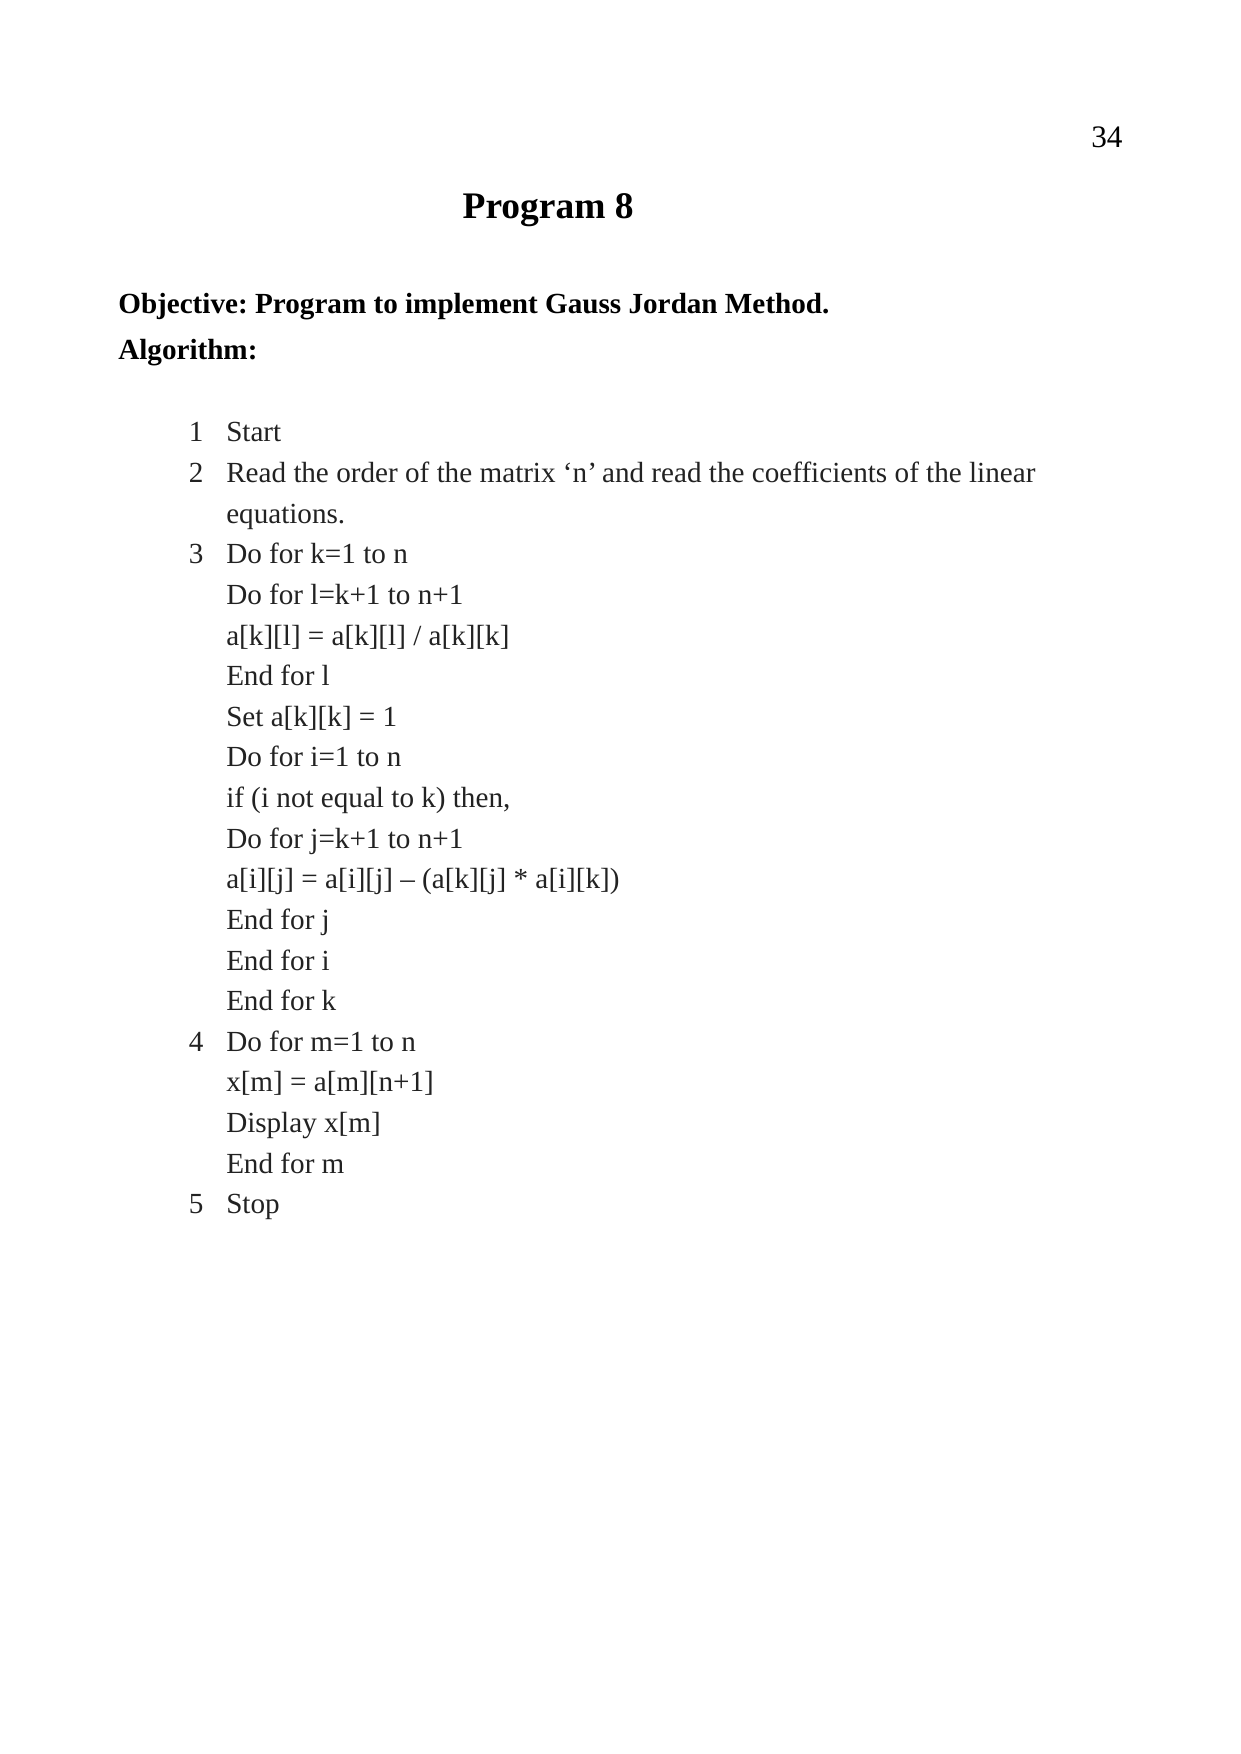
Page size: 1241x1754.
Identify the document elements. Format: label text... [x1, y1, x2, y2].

list Stop [188, 1179, 1122, 1220]
text Program 8 [118, 183, 978, 227]
list Start [188, 407, 1122, 448]
text Algorithm: [118, 332, 978, 366]
list Read the order of the matrix ‘n’ and read the coefficients of the linear equations. [188, 448, 1122, 529]
list Do for k=1 to n Do for l=k+1 to n+1 a[k][l] = a[k][l] / a[k][k] End for l Set a[k][k] = 1 Do for i=1 to n if (i not equal to k) then, Do for j=k+1 to n+1 a[i][j] = a[i][j] – (a[k][j] * a[i][k]) End for j End for i End for k [188, 529, 1122, 1017]
text Objective: Program to implement Gauss Jordan Method. [118, 286, 978, 320]
list Do for m=1 to n x[m] = a[m][n+1] Display x[m] End for m [188, 1017, 1122, 1179]
